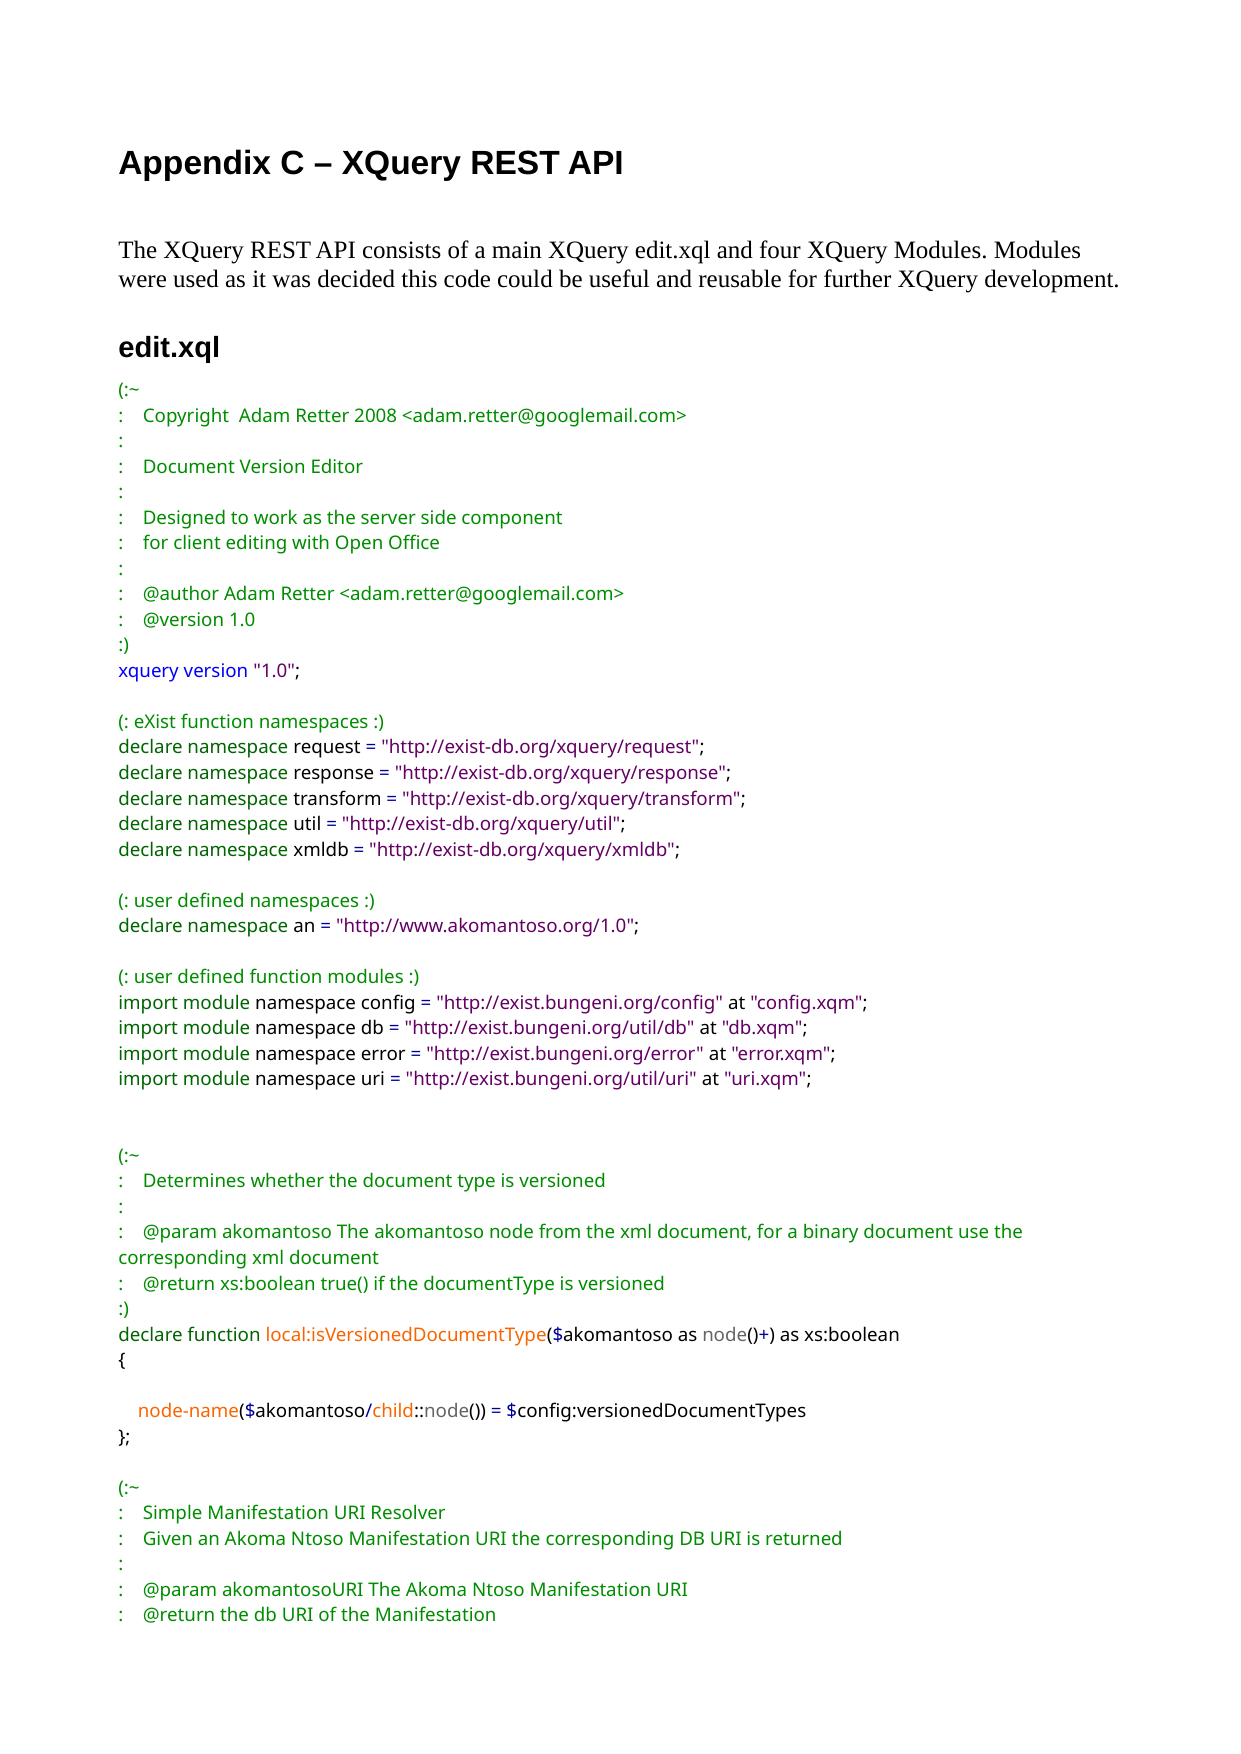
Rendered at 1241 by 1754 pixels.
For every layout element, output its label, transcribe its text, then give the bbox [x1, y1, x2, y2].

text : [118, 555, 1122, 581]
text : @version 1.0 [118, 606, 1122, 632]
text (:~ [118, 1474, 1122, 1499]
text import module namespace uri = "http://exist.bungeni.org/util/uri" at "uri.xqm"; [118, 1066, 1122, 1091]
text import module namespace db = "http://exist.bungeni.org/util/db" at "db.xqm"; [118, 1014, 1122, 1040]
text : [118, 428, 1122, 453]
text declare function local:isVersionedDocumentType($akomantoso as node()+) as xs:boolean [118, 1321, 1122, 1346]
text { [118, 1346, 1122, 1372]
subtitle edit.xql [118, 331, 1122, 364]
text : Copyright Adam Retter 2008 <adam.retter@googlemail.com> [118, 402, 1122, 428]
text : Designed to work as the server side component [118, 504, 1122, 530]
text : @author Adam Retter <adam.retter@googlemail.com> [118, 581, 1122, 606]
text }; [118, 1423, 1122, 1448]
text :) [118, 632, 1122, 657]
text : [118, 479, 1122, 504]
text : @param akomantosoURI The Akoma Ntoso Manifestation URI [118, 1576, 1122, 1602]
text (: user defined function modules :) [118, 963, 1122, 989]
text import module namespace error = "http://exist.bungeni.org/error" at "error.xqm"; [118, 1040, 1122, 1066]
text declare namespace xmldb = "http://exist-db.org/xquery/xmldb"; [118, 836, 1122, 861]
text declare namespace request = "http://exist-db.org/xquery/request"; [118, 734, 1122, 759]
text : [118, 1193, 1122, 1219]
text (:~ [118, 377, 1122, 402]
text :) [118, 1295, 1122, 1321]
subtitle Appendix C – XQuery REST API [118, 143, 1122, 182]
text : Document Version Editor [118, 453, 1122, 479]
text declare namespace util = "http://exist-db.org/xquery/util"; [118, 810, 1122, 836]
text : @param akomantoso The akomantoso node from the xml document, for a binary document use the corresponding xml document [118, 1219, 1122, 1270]
text : for client editing with Open Office [118, 530, 1122, 555]
text The XQuery REST API consists of a main XQuery edit.xql and four XQuery Modules. Modules were used as it was decided this code could be useful and reusable for further XQuery development. [118, 236, 1122, 293]
text : Determines whether the document type is versioned [118, 1168, 1122, 1193]
text : [118, 1551, 1122, 1576]
text (: eXist function namespaces :) [118, 708, 1122, 734]
text declare namespace an = "http://www.akomantoso.org/1.0"; [118, 912, 1122, 938]
text xquery version "1.0"; [118, 657, 1122, 683]
text : @return xs:boolean true() if the documentType is versioned [118, 1270, 1122, 1295]
text : @return the db URI of the Manifestation [118, 1602, 1122, 1627]
text import module namespace config = "http://exist.bungeni.org/config" at "config.xqm"; [118, 989, 1122, 1014]
text declare namespace response = "http://exist-db.org/xquery/response"; [118, 759, 1122, 785]
text declare namespace transform = "http://exist-db.org/xquery/transform"; [118, 785, 1122, 810]
text node-name($akomantoso/child::node()) = $config:versionedDocumentTypes [118, 1397, 1122, 1423]
text (:~ [118, 1142, 1122, 1168]
text : Simple Manifestation URI Resolver [118, 1499, 1122, 1525]
text : Given an Akoma Ntoso Manifestation URI the corresponding DB URI is returned [118, 1525, 1122, 1551]
text (: user defined namespaces :) [118, 887, 1122, 912]
